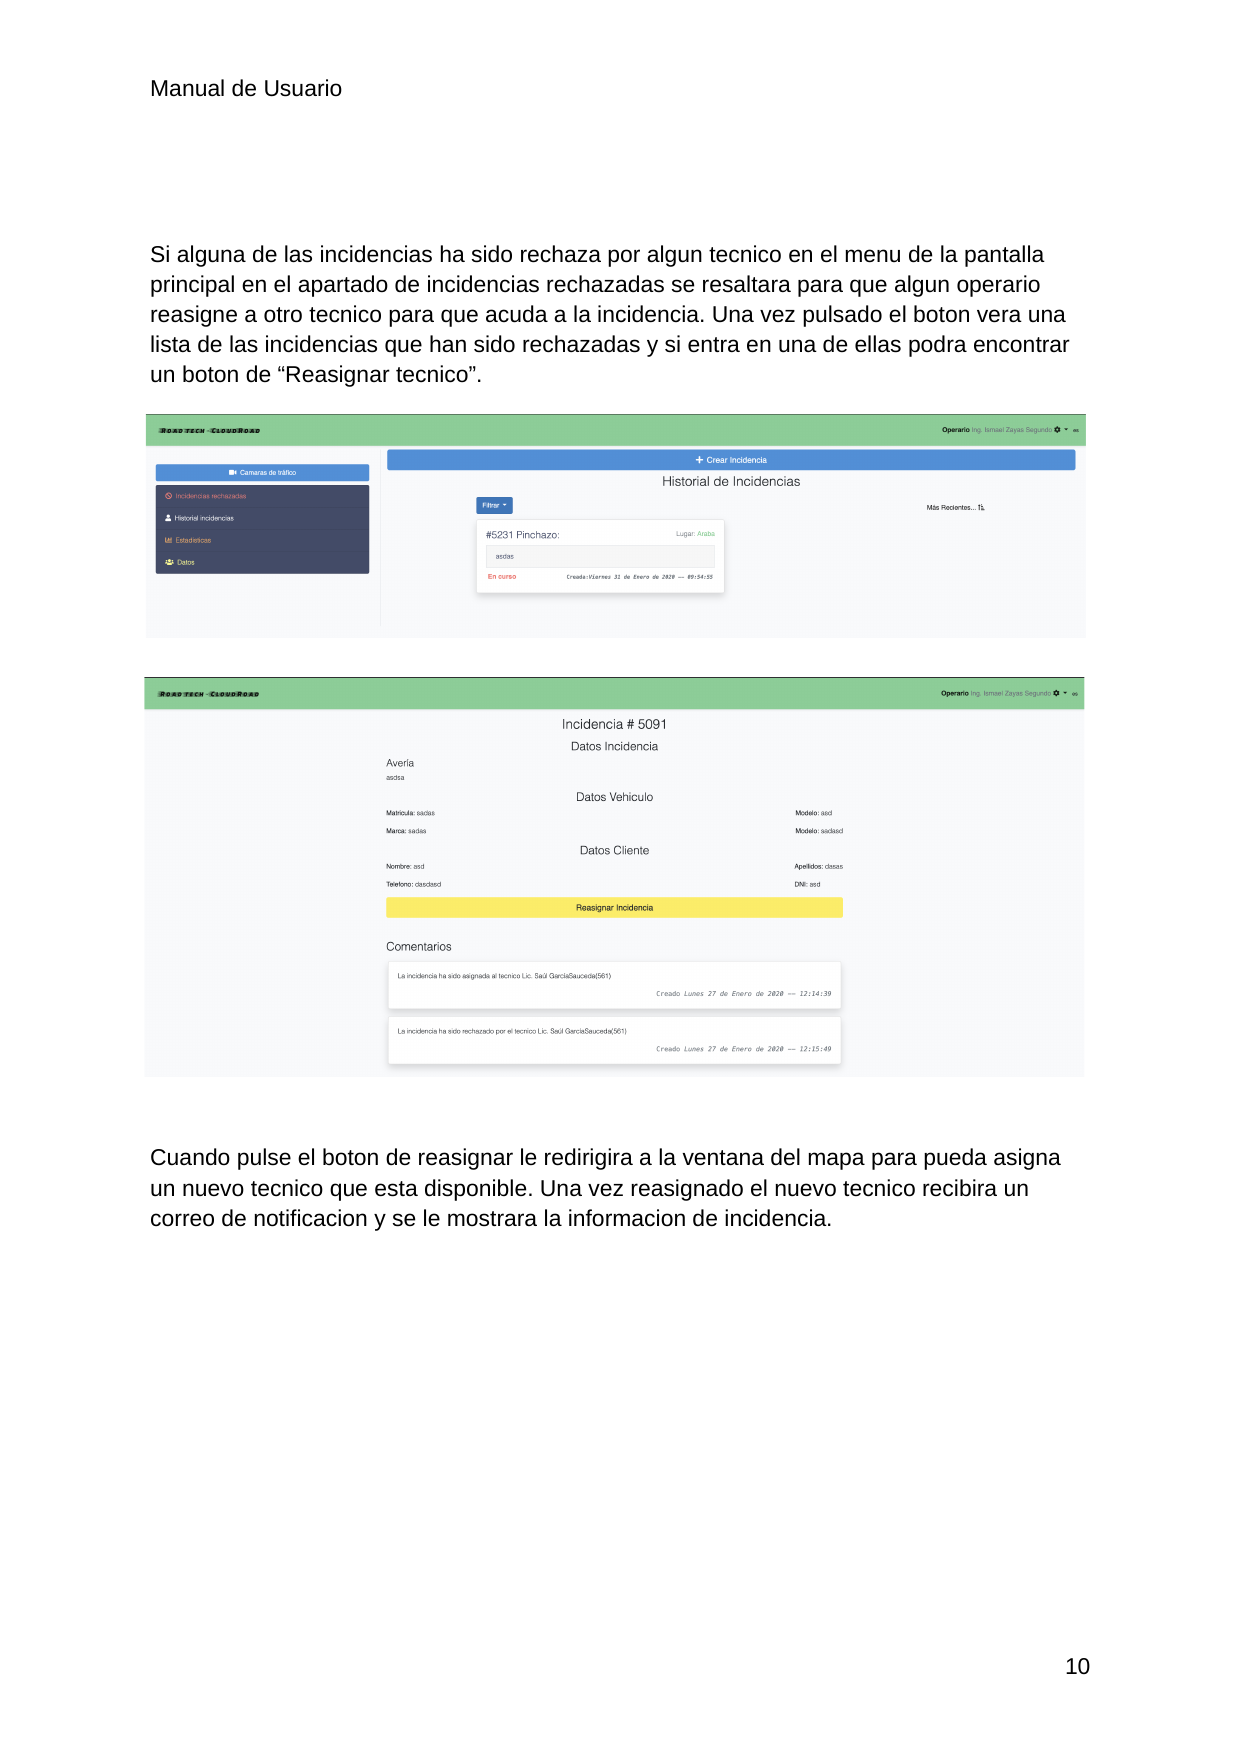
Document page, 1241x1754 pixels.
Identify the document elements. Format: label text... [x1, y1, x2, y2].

picture [145, 414, 1086, 638]
text Cuando pulse el boton de reasignar le redirigira a la ventana del mapa para pueda asigna un nuevo tecnico que esta disponible. Una vez reasignado el nuevo tecnico recibira un correo de notificacion y se le mostrara la informacion de incidencia. [150, 1144, 1090, 1231]
text Si alguna de las incidencias ha sido rechaza por algun tecnico en el menu de la pantalla principal en el apartado de incidencias rechazadas se resaltara para que algun operario reasigne a otro tecnico para que acuda a la incidencia. Una vez pulsado el boton vera una lista de las incidencias que han sido rechazadas y si entra en una de ellas podra encontrar un boton de “Reasignar tecnico”. [150, 241, 1090, 388]
picture [144, 677, 1085, 1077]
